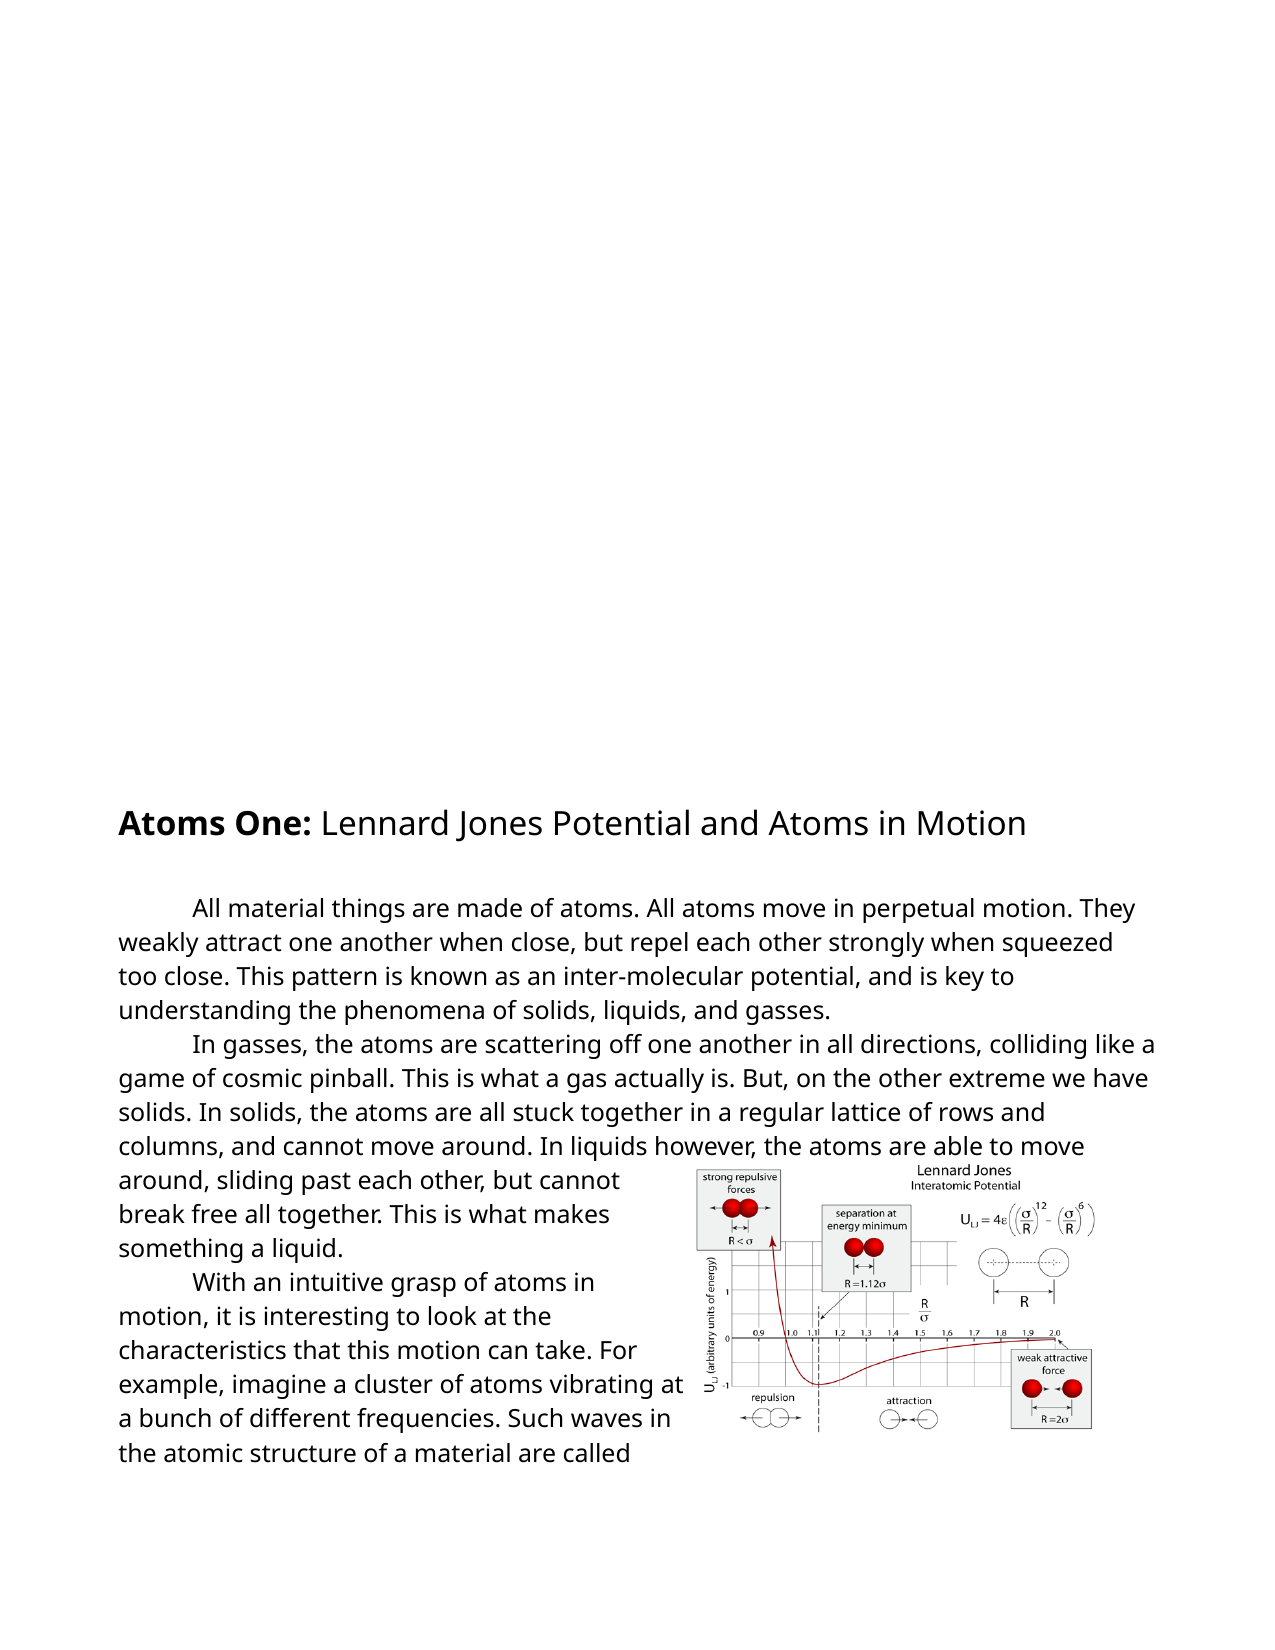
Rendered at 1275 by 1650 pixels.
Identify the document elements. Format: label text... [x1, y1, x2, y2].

picture [692, 1162, 1103, 1437]
text All material things are made of atoms. All atoms move in perpetual motion. They weakly attract one another when close, but repel each other strongly when squeezed too close. This pattern is known as an inter-molecular potential, and is key to understanding the phenomena of solids, liquids, and gasses. [118, 890, 1157, 1026]
text In gasses, the atoms are scattering off one another in all directions, colliding like a game of cosmic pinball. This is what a gas actually is. But, on the other extreme we have solids. In solids, the atoms are all stuck together in a regular lattice of rows and columns, and cannot move around. In liquids however, the atoms are able to move around, sliding past each other, but cannot break free all together. This is what makes something a liquid. [118, 1026, 1157, 1265]
text Atoms One: Lennard Jones Potential and Atoms in Motion [118, 799, 1157, 845]
text With an intuitive grasp of atoms in motion, it is interesting to look at the characteristics that this motion can take. For example, imagine a cluster of atoms vibrating at a bunch of different frequencies. Such waves in the atomic structure of a material are called [118, 1265, 1157, 1469]
